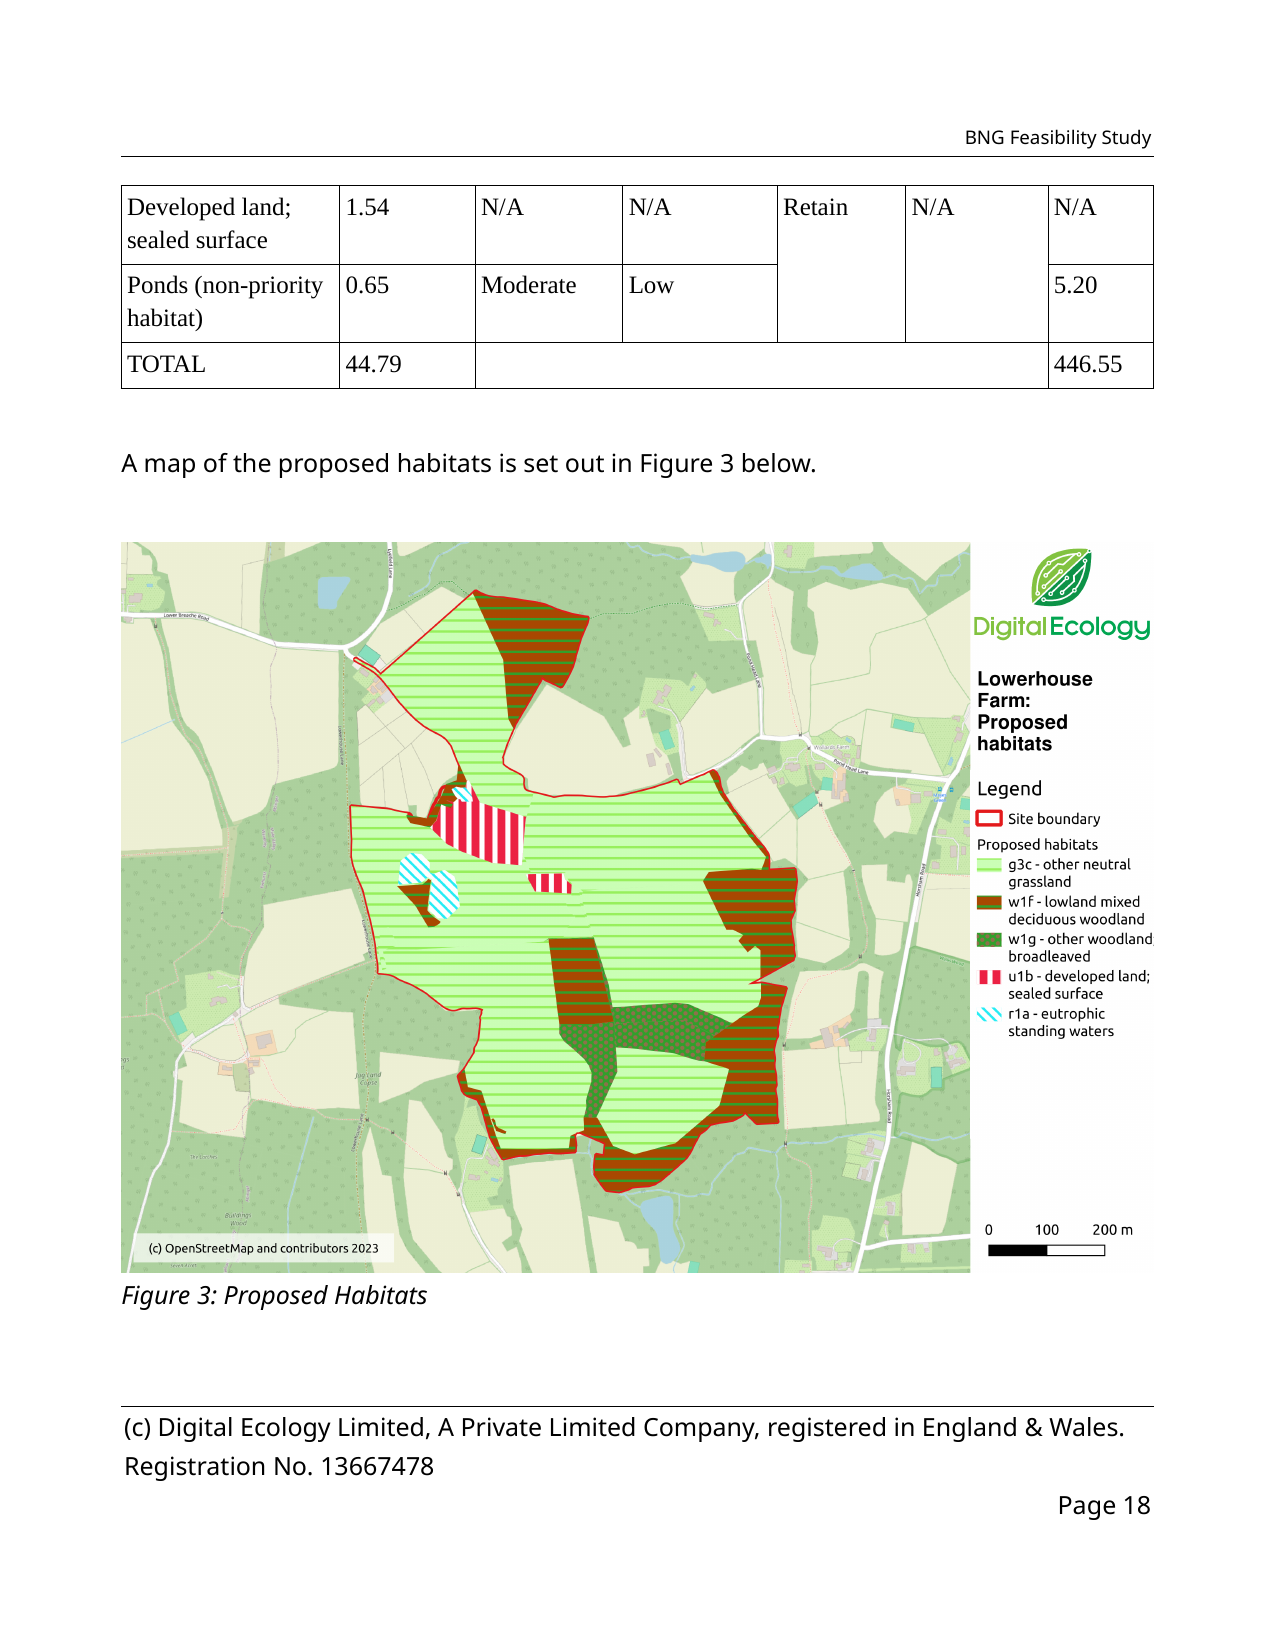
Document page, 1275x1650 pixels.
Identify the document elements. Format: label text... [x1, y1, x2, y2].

table_cell 5.20 [1049, 265, 1153, 342]
table_cell TOTAL [122, 343, 339, 388]
text Figure 3: Proposed Habitats [121, 1273, 1154, 1312]
table_cell Ponds (non-priority habitat) [122, 265, 339, 342]
table_cell 446.55 [1049, 343, 1153, 388]
text A map of the proposed habitats is set out in Figure 3 below. [121, 446, 1154, 480]
table_cell 0.65 [340, 265, 475, 342]
table_cell Developed land; sealed surface [122, 186, 339, 264]
table_cell N/A [906, 186, 1048, 342]
table_cell [476, 343, 1048, 388]
picture [121, 542, 1154, 1273]
table_cell N/A [476, 186, 622, 264]
table_cell Moderate [476, 265, 622, 342]
table_cell Low [623, 265, 777, 342]
table_cell N/A [1049, 186, 1153, 264]
table_cell N/A [623, 186, 777, 264]
table_cell Retain [778, 186, 905, 342]
table_cell 44.79 [340, 343, 475, 388]
table_cell 1.54 [340, 186, 475, 264]
